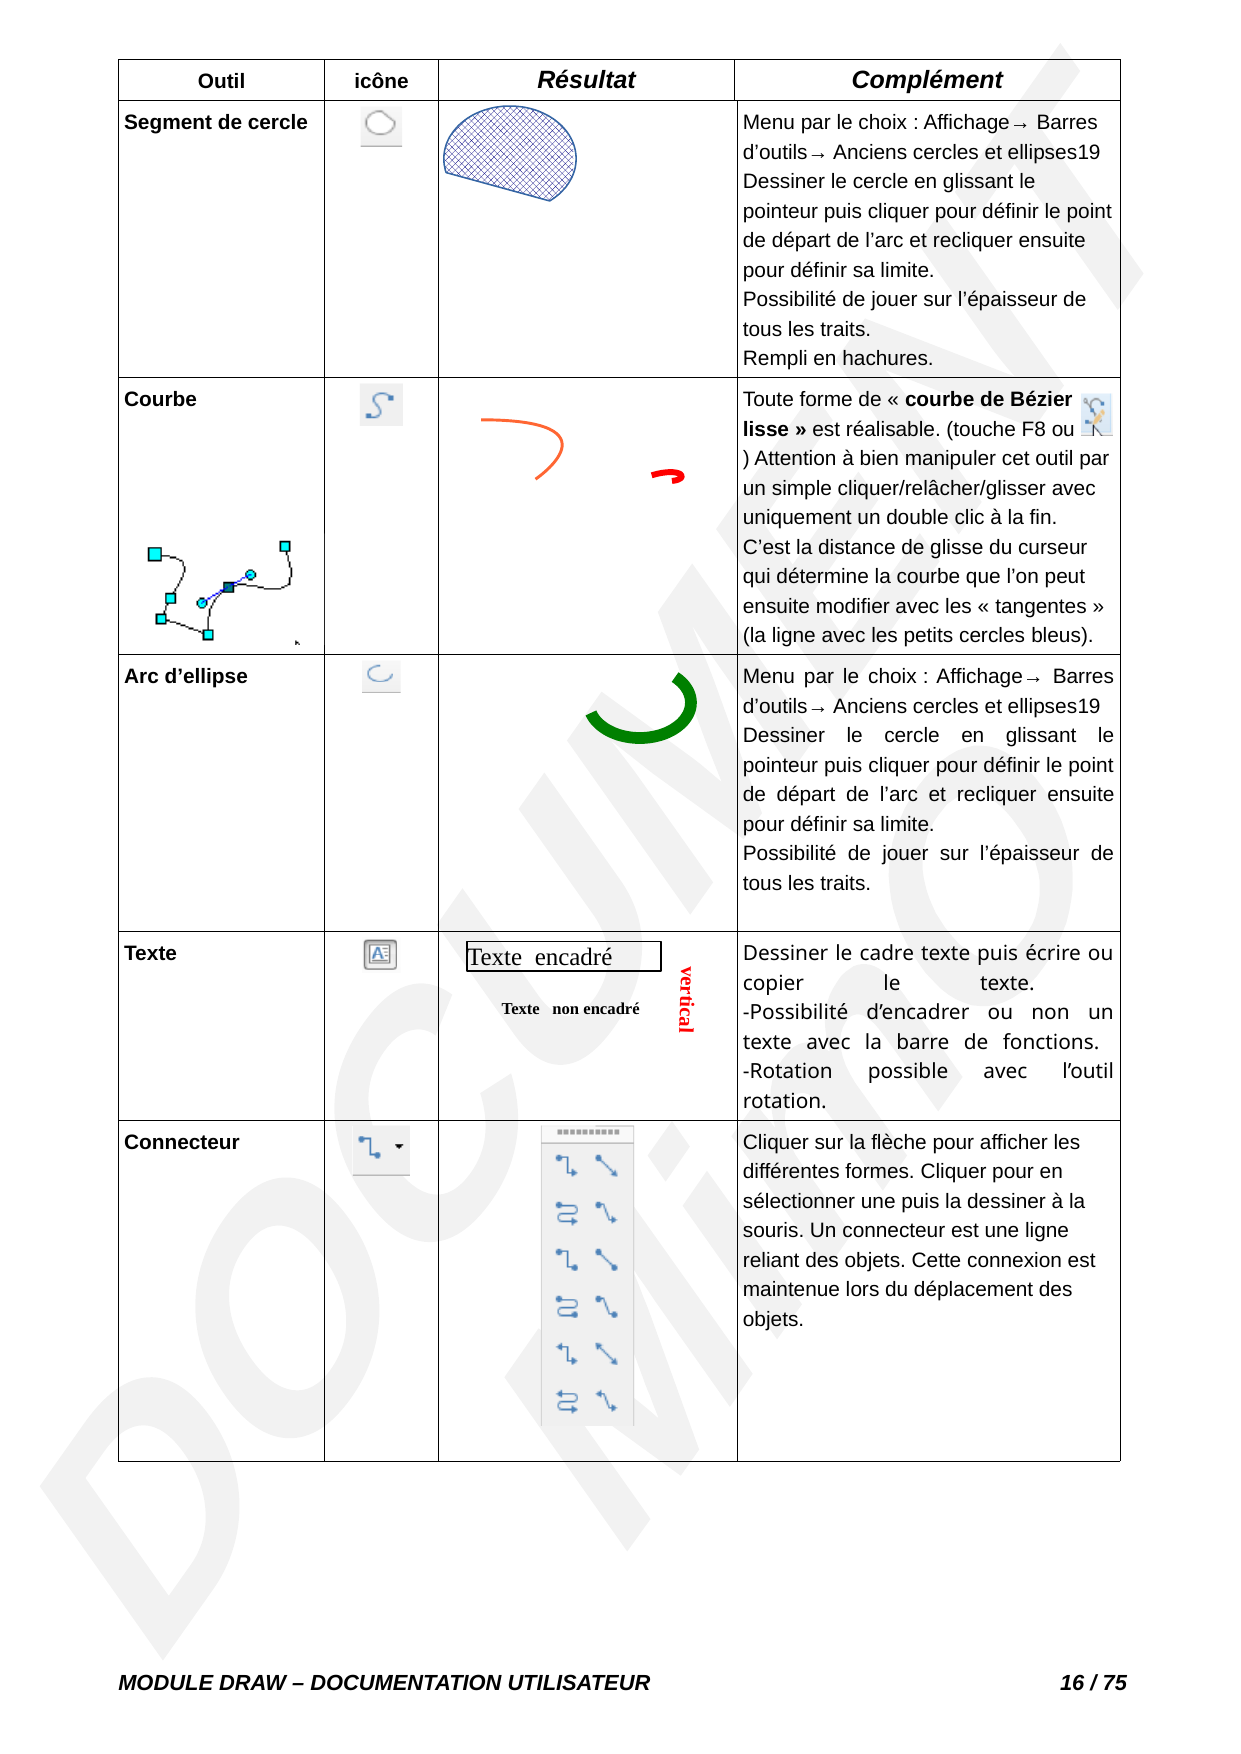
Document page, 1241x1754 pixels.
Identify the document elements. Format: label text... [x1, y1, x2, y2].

table_cell Dessiner le cadre texte puis écrire ou copier le texte. -Possibilité d’encadrer ou non un texte avec la barre de fonctions. -Rotation possible avec l’outil rotation. [738, 932, 1120, 1120]
table_cell Arc d’ellipse [119, 655, 324, 931]
table_cell Menu par le choix : Affichage→ Barres d’outils→ Anciens cercles et ellipses19 Dessiner le cercle en glissant le pointeur puis cliquer pour définir le point de départ de l’arc et recliquer ensuite pour définir sa limite. Possibilité de jouer sur l’épaisseur de tous les traits. [738, 655, 1120, 931]
picture [362, 937, 401, 973]
table_cell Toute forme de « courbe de Bézier lisse » est réalisable. (touche F8 ou ) Attention à bien manipuler cet outil par un simple cliquer/relâcher/glisser avec uniquement un double clic à la fin. C’est la distance de glisse du curseur qui détermine la courbe que l’on peut ensuite modifier avec les « tangentes » (la ligne avec les petits cercles bleus). [738, 378, 1120, 654]
picture [352, 1125, 410, 1176]
table_cell Connecteur [119, 1121, 324, 1461]
table_header Complément [735, 60, 1120, 100]
table_cell [325, 101, 438, 377]
table_cell Menu par le choix : Affichage→ Barres d’outils→ Anciens cercles et ellipses19 Dessiner le cercle en glissant le pointeur puis cliquer pour définir le point de départ de l’arc et recliquer ensuite pour définir sa limite. Possibilité de jouer sur l’épaisseur de tous les traits. Rempli en hachures. [738, 101, 1120, 377]
picture [360, 106, 403, 147]
table_cell [439, 655, 737, 931]
picture [540, 1125, 635, 1426]
table_header icône [325, 60, 438, 100]
table_cell [325, 655, 438, 931]
picture [1081, 393, 1113, 436]
table_cell Texte [119, 932, 324, 1120]
table_cell [325, 1121, 438, 1461]
table_cell [325, 932, 438, 1120]
table_cell [325, 378, 438, 654]
table_cell Segment de cercle [119, 101, 324, 377]
table_cell [439, 932, 737, 1120]
table_cell [439, 101, 737, 377]
table_cell [439, 378, 737, 654]
table_cell Cliquer sur la flèche pour afficher les différentes formes. Cliquer pour en sélectionner une puis la dessiner à la souris. Un connecteur est une ligne reliant des objets. Cette connexion est maintenue lors du déplacement des objets. [738, 1121, 1120, 1461]
table_cell Courbe [119, 378, 324, 654]
table_header Outil [119, 60, 324, 100]
table_header Résultat [439, 60, 734, 100]
picture [140, 533, 325, 645]
picture [359, 383, 403, 426]
table_cell [439, 1121, 737, 1461]
picture [362, 660, 401, 693]
